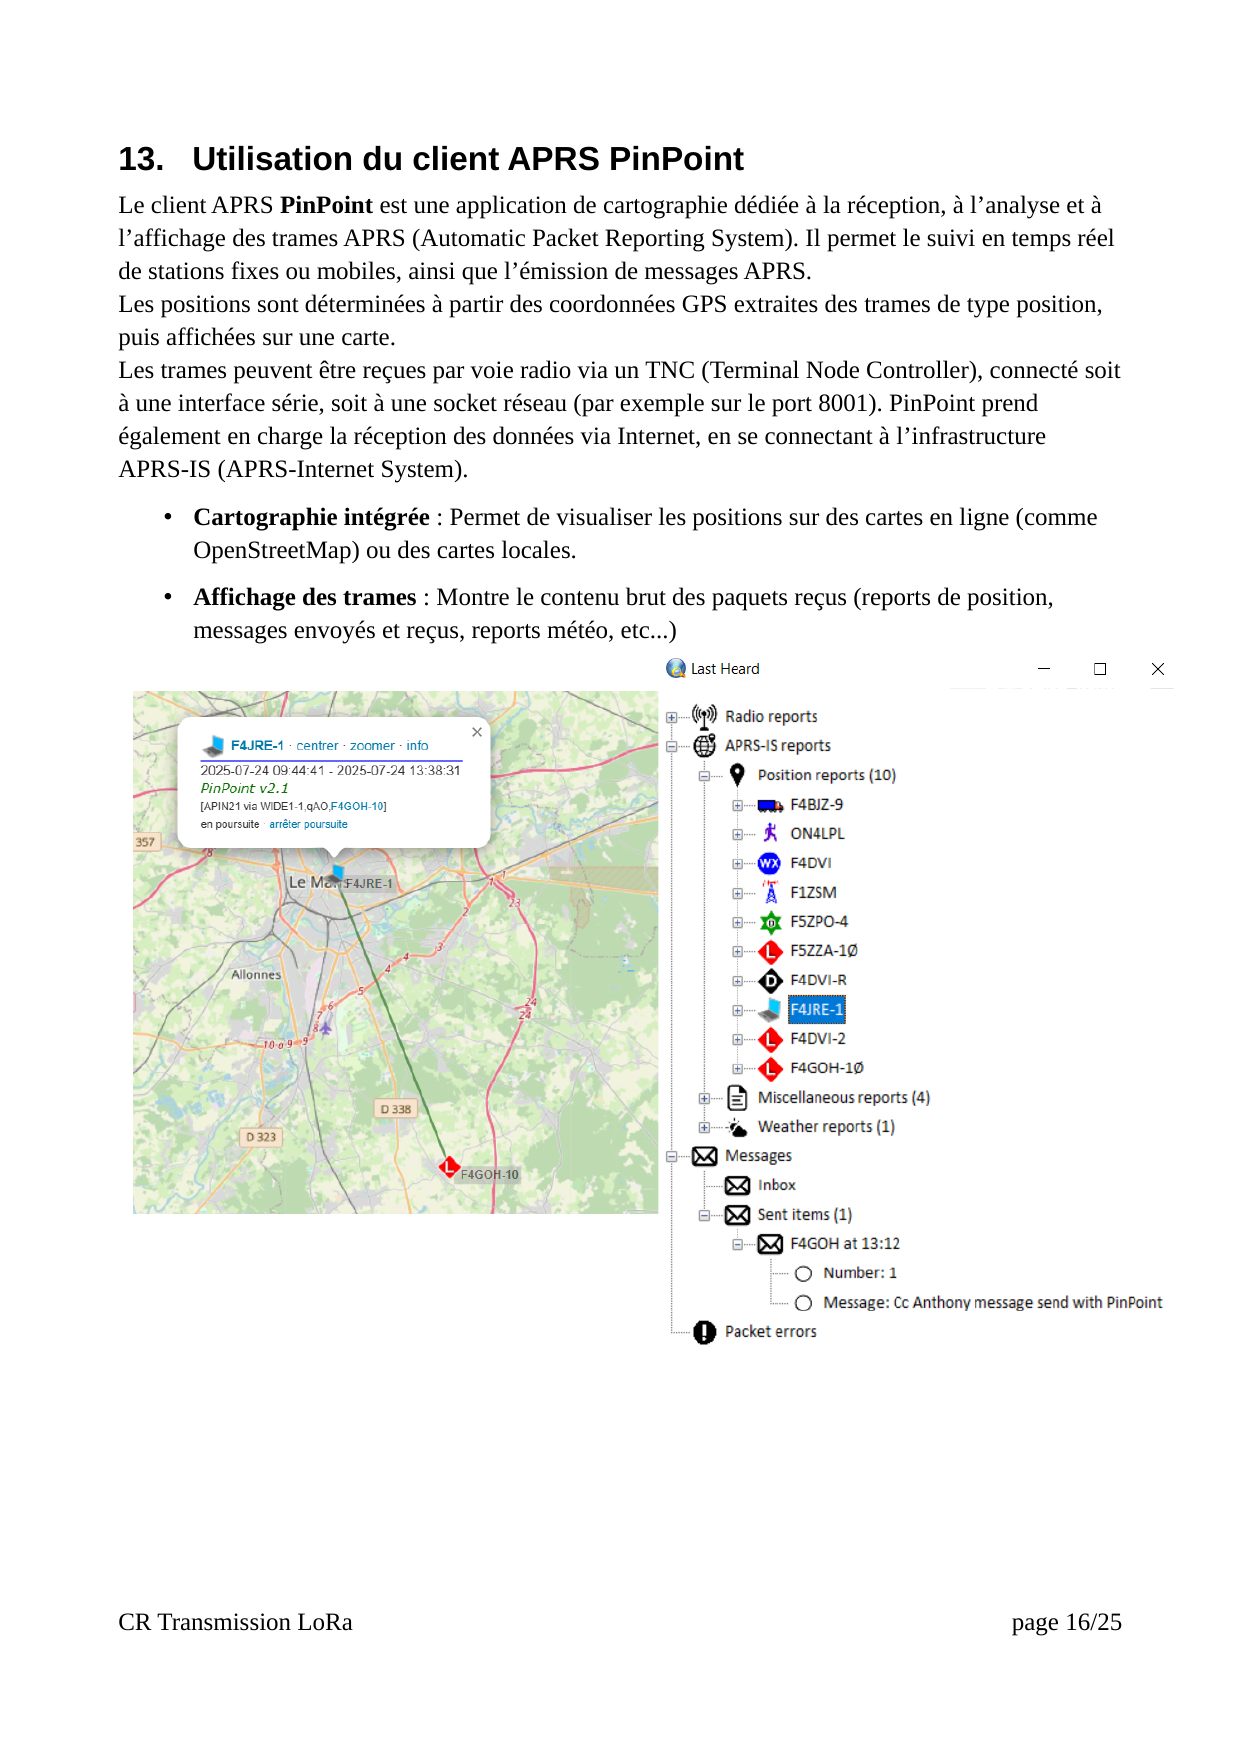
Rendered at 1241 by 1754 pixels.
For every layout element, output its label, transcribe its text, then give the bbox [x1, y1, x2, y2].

picture [133, 655, 1174, 1351]
subtitle Utilisation du client APRS PinPoint [118, 139, 1122, 177]
list Affichage des trames : Montre le contenu brut des paquets reçus (reports de position, messages envoyés et reçus, reports météo, etc...) [164, 582, 1122, 644]
text Le client APRS PinPoint est une application de cartographie dédiée à la réception, à l’analyse et à l’affichage des trames APRS (Automatic Packet Reporting System). Il permet le suivi en temps réel de stations fixes ou mobiles, ainsi que l’émission de messages APRS. Les positions sont déterminées à partir des coordonnées GPS extraites des trames de type position, puis affichées sur une carte. Les trames peuvent être reçues par voie radio via un TNC (Terminal Node Controller), connecté soit à une interface série, soit à une socket réseau (par exemple sur le port 8001). PinPoint prend également en charge la réception des données via Internet, en se connectant à l’infrastructure APRS-IS (APRS-Internet System). [118, 190, 1122, 483]
list Cartographie intégrée : Permet de visualiser les positions sur des cartes en ligne (comme OpenStreetMap) ou des cartes locales. [164, 502, 1122, 563]
